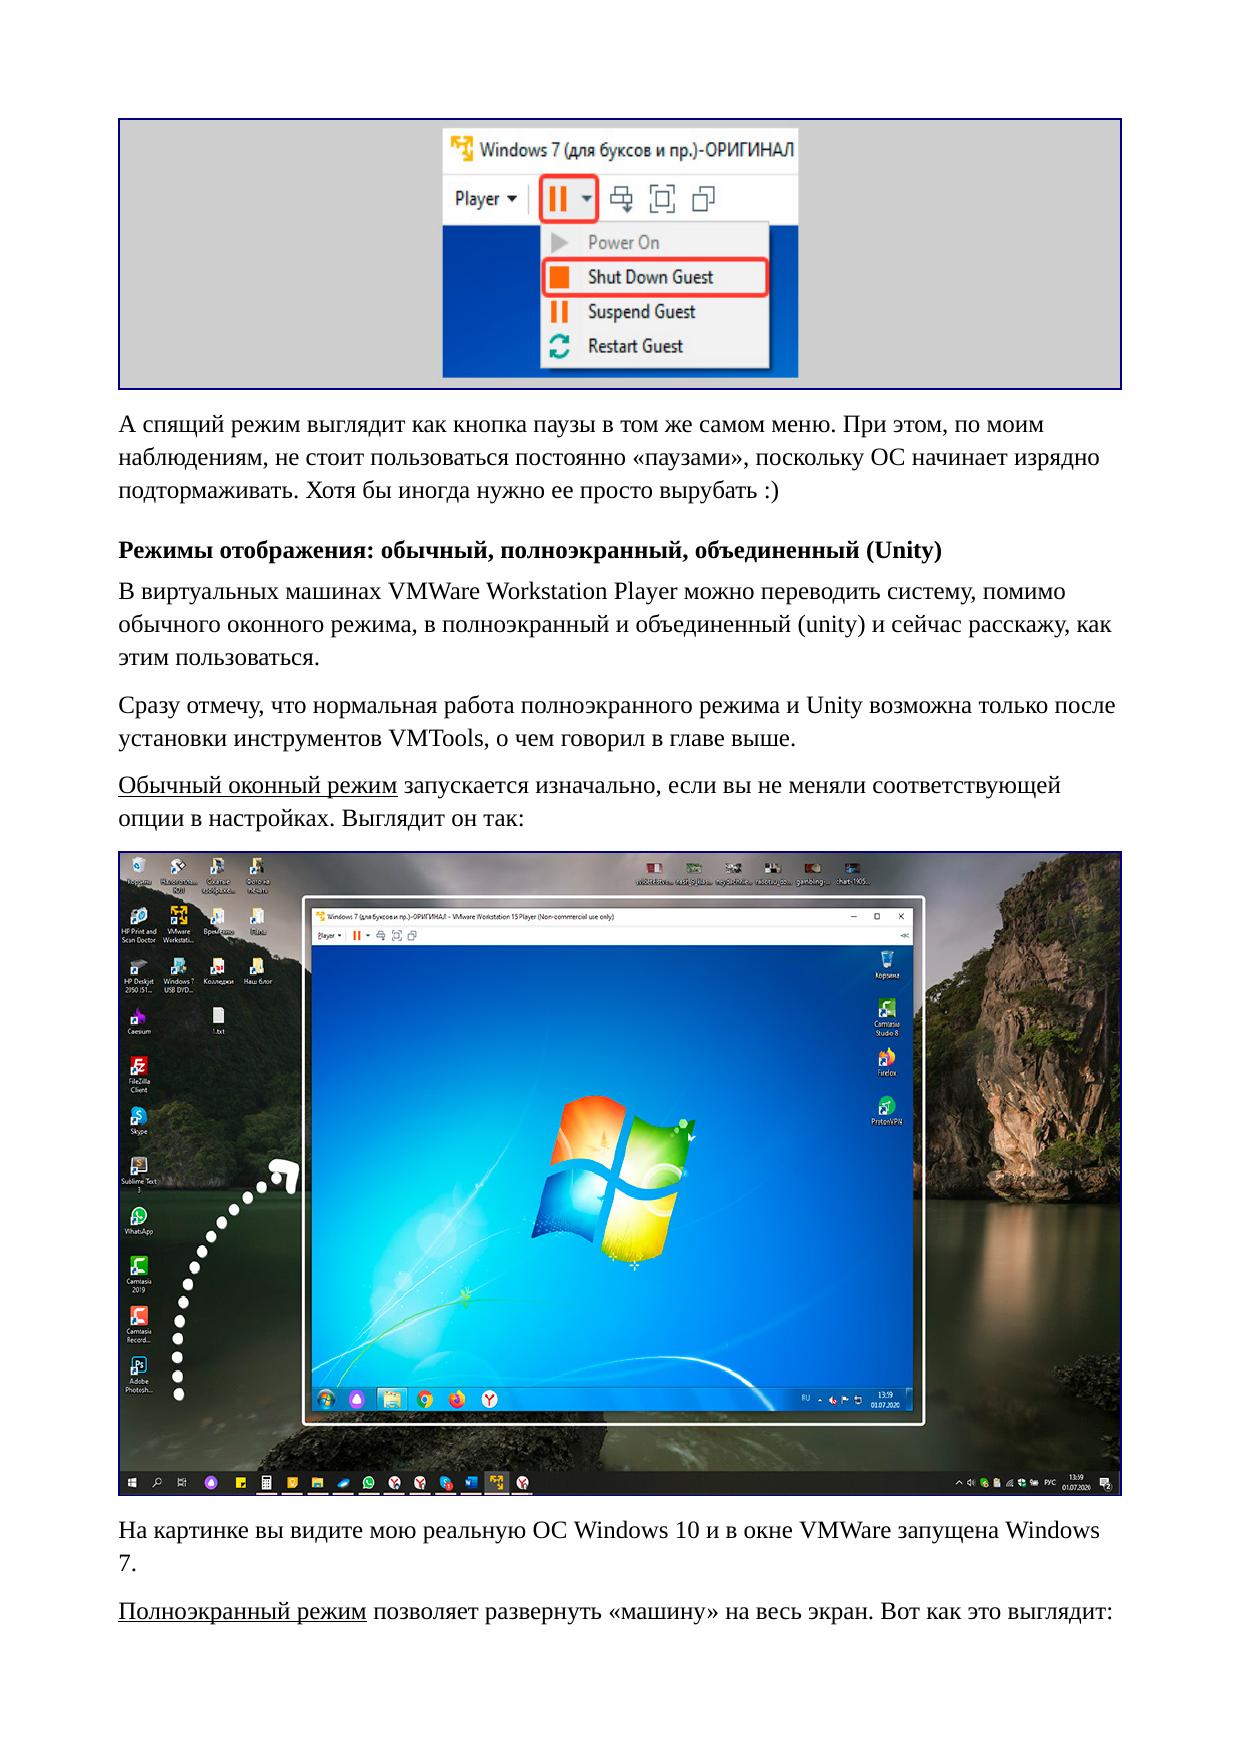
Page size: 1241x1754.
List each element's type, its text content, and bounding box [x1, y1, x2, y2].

text В виртуальных машинах VMWare Workstation Player можно переводить систему, помимо обычного оконного режима, в полноэкранный и объединенный (unity) и сейчас расскажу, как этим пользоваться. [118, 576, 1122, 671]
picture [120, 120, 1120, 388]
picture [120, 853, 1120, 1495]
text Сразу отмечу, что нормальная работа полноэкранного режима и Unity возможна только после установки инструментов VMTools, о чем говорил в главе выше. [118, 690, 1122, 752]
text А спящий режим выглядит как кнопка паузы в том же самом меню. При этом, по моим наблюдениям, не стоит пользоваться постоянно «паузами», поскольку ОС начинает изрядно подтормаживать. Хотя бы иногда нужно ее просто вырубать :) [118, 409, 1122, 504]
text Обычный оконный режим запускается изначально, если вы не меняли соответствующей опции в настройках. Выглядит он так: [118, 771, 1122, 832]
subtitle Режимы отображения: обычный, полноэкранный, объединенный (Unity) [118, 535, 1122, 564]
text Полноэкранный режим позволяет развернуть «машину» на весь экран. Вот как это выглядит: [118, 1596, 1122, 1625]
text На картинке вы видите мою реальную ОС Windows 10 и в окне VMWare запущена Windows 7. [118, 1515, 1122, 1577]
